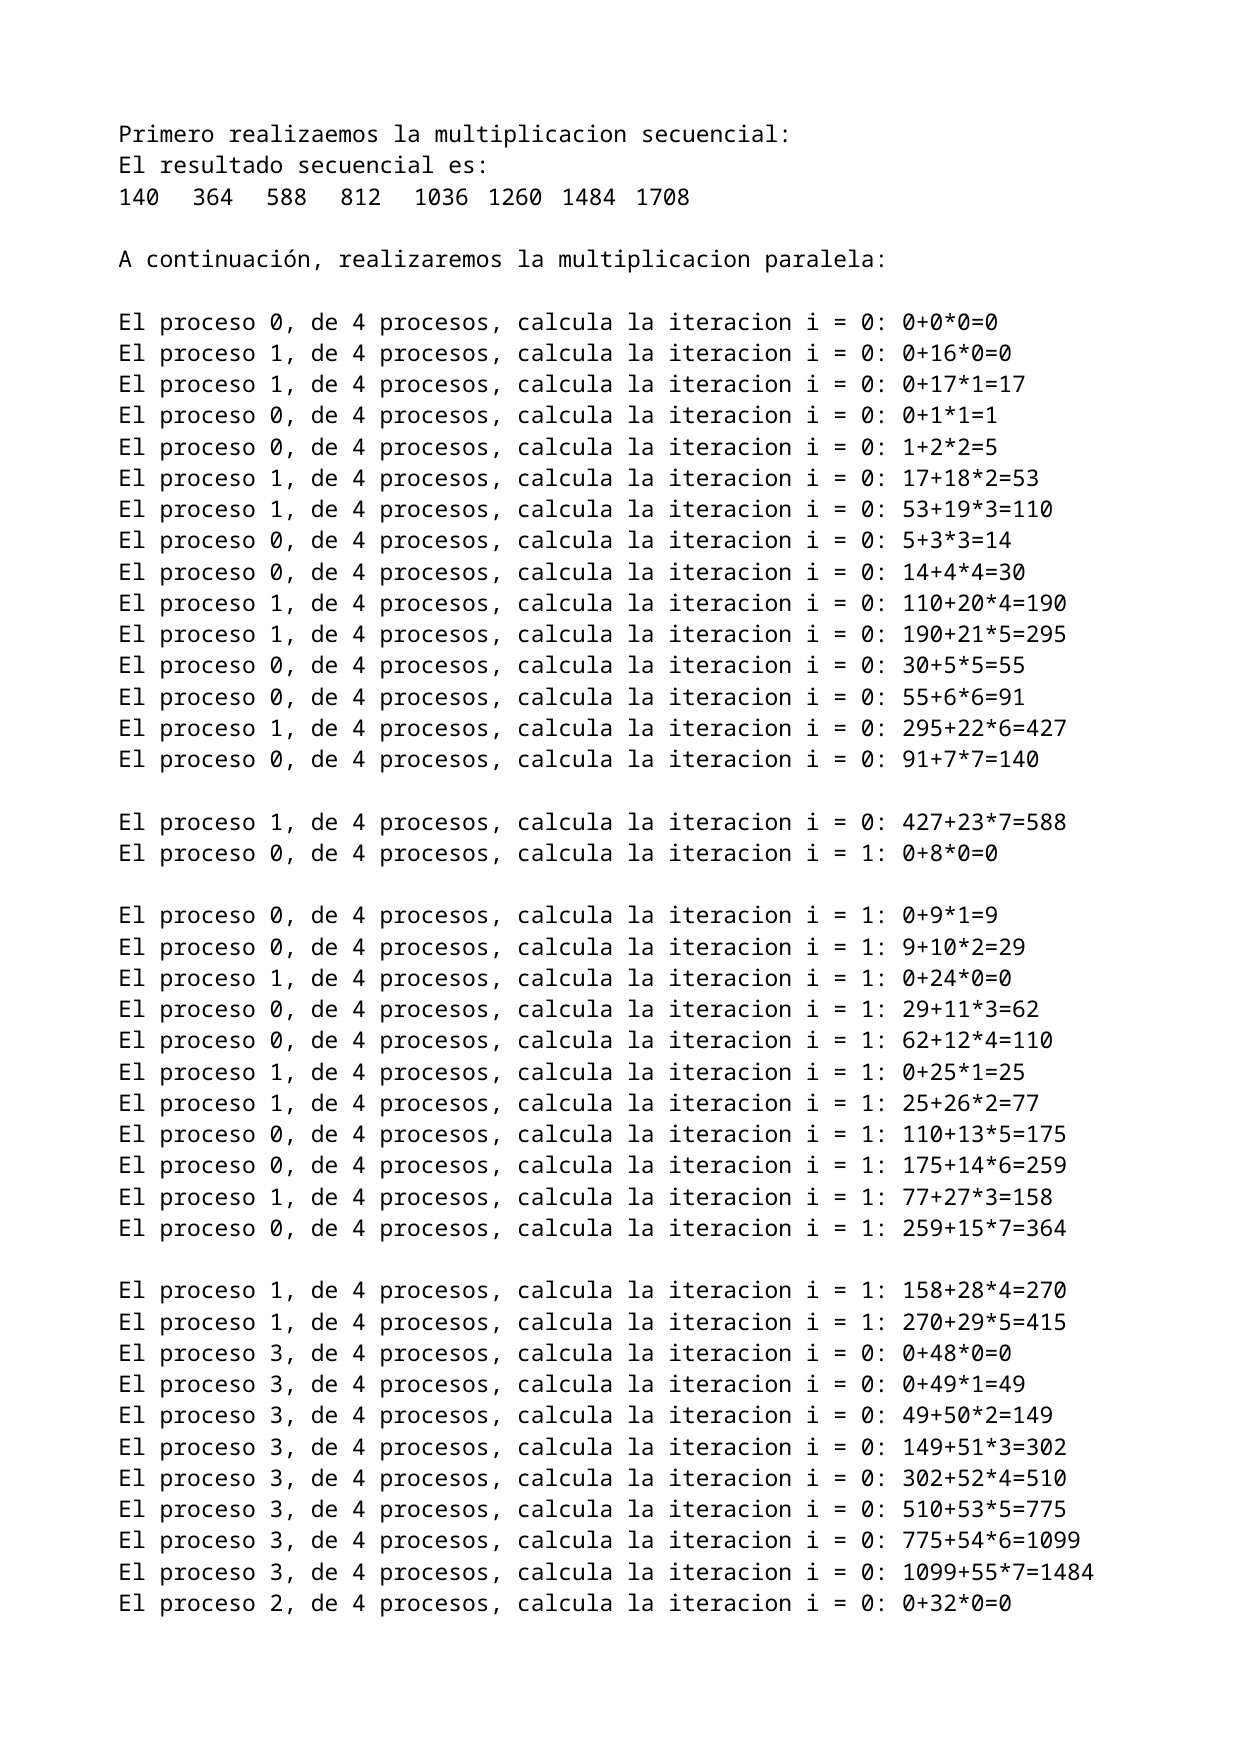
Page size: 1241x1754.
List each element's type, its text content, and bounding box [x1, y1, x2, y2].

text El proceso 3, de 4 procesos, calcula la iteracion i = 0: 510+53*5=775 [118, 1493, 1122, 1524]
text El proceso 1, de 4 procesos, calcula la iteracion i = 1: 77+27*3=158 [118, 1181, 1122, 1212]
text El proceso 3, de 4 procesos, calcula la iteracion i = 0: 149+51*3=302 [118, 1431, 1122, 1462]
text El proceso 0, de 4 procesos, calcula la iteracion i = 0: 91+7*7=140 [118, 743, 1122, 774]
text El proceso 1, de 4 procesos, calcula la iteracion i = 1: 0+25*1=25 [118, 1056, 1122, 1087]
text El proceso 3, de 4 procesos, calcula la iteracion i = 0: 0+49*1=49 [118, 1368, 1122, 1399]
text El proceso 3, de 4 procesos, calcula la iteracion i = 0: 0+48*0=0 [118, 1337, 1122, 1368]
text El proceso 2, de 4 procesos, calcula la iteracion i = 0: 0+32*0=0 [118, 1587, 1122, 1618]
text El proceso 3, de 4 procesos, calcula la iteracion i = 0: 1099+55*7=1484 [118, 1556, 1122, 1587]
text El proceso 1, de 4 procesos, calcula la iteracion i = 0: 0+17*1=17 [118, 368, 1122, 399]
text El proceso 0, de 4 procesos, calcula la iteracion i = 1: 259+15*7=364 [118, 1212, 1122, 1243]
text A continuación, realizaremos la multiplicacion paralela: [118, 243, 1122, 274]
text El proceso 1, de 4 procesos, calcula la iteracion i = 0: 110+20*4=190 [118, 587, 1122, 618]
text El proceso 1, de 4 procesos, calcula la iteracion i = 0: 0+16*0=0 [118, 337, 1122, 368]
text El proceso 1, de 4 procesos, calcula la iteracion i = 1: 0+24*0=0 [118, 962, 1122, 993]
text El proceso 3, de 4 procesos, calcula la iteracion i = 0: 775+54*6=1099 [118, 1524, 1122, 1556]
text El proceso 0, de 4 procesos, calcula la iteracion i = 1: 62+12*4=110 [118, 1024, 1122, 1056]
text El proceso 0, de 4 procesos, calcula la iteracion i = 1: 175+14*6=259 [118, 1149, 1122, 1181]
text El proceso 0, de 4 procesos, calcula la iteracion i = 0: 5+3*3=14 [118, 524, 1122, 556]
text El proceso 1, de 4 procesos, calcula la iteracion i = 1: 270+29*5=415 [118, 1306, 1122, 1337]
text El proceso 3, de 4 procesos, calcula la iteracion i = 0: 302+52*4=510 [118, 1462, 1122, 1493]
text El proceso 0, de 4 procesos, calcula la iteracion i = 0: 0+1*1=1 [118, 399, 1122, 431]
text 140 364 588 812 1036 1260 1484 1708 [118, 181, 1122, 212]
text El proceso 1, de 4 procesos, calcula la iteracion i = 1: 25+26*2=77 [118, 1087, 1122, 1118]
text El proceso 1, de 4 procesos, calcula la iteracion i = 0: 190+21*5=295 [118, 618, 1122, 649]
text El proceso 3, de 4 procesos, calcula la iteracion i = 0: 49+50*2=149 [118, 1399, 1122, 1431]
text El proceso 1, de 4 procesos, calcula la iteracion i = 0: 53+19*3=110 [118, 493, 1122, 524]
text El proceso 1, de 4 procesos, calcula la iteracion i = 0: 427+23*7=588 [118, 806, 1122, 837]
text El proceso 1, de 4 procesos, calcula la iteracion i = 0: 295+22*6=427 [118, 712, 1122, 743]
text El proceso 0, de 4 procesos, calcula la iteracion i = 0: 0+0*0=0 [118, 306, 1122, 337]
text El proceso 0, de 4 procesos, calcula la iteracion i = 1: 110+13*5=175 [118, 1118, 1122, 1149]
text Primero realizaemos la multiplicacion secuencial: [118, 118, 1122, 149]
text El proceso 1, de 4 procesos, calcula la iteracion i = 0: 17+18*2=53 [118, 462, 1122, 493]
text El proceso 0, de 4 procesos, calcula la iteracion i = 1: 9+10*2=29 [118, 931, 1122, 962]
text El resultado secuencial es: [118, 149, 1122, 181]
text El proceso 0, de 4 procesos, calcula la iteracion i = 0: 14+4*4=30 [118, 556, 1122, 587]
text El proceso 1, de 4 procesos, calcula la iteracion i = 1: 158+28*4=270 [118, 1274, 1122, 1306]
text El proceso 0, de 4 procesos, calcula la iteracion i = 0: 1+2*2=5 [118, 431, 1122, 462]
text El proceso 0, de 4 procesos, calcula la iteracion i = 1: 29+11*3=62 [118, 993, 1122, 1024]
text El proceso 0, de 4 procesos, calcula la iteracion i = 0: 30+5*5=55 [118, 649, 1122, 681]
text El proceso 0, de 4 procesos, calcula la iteracion i = 0: 55+6*6=91 [118, 681, 1122, 712]
text El proceso 0, de 4 procesos, calcula la iteracion i = 1: 0+8*0=0 [118, 837, 1122, 868]
text El proceso 0, de 4 procesos, calcula la iteracion i = 1: 0+9*1=9 [118, 899, 1122, 931]
